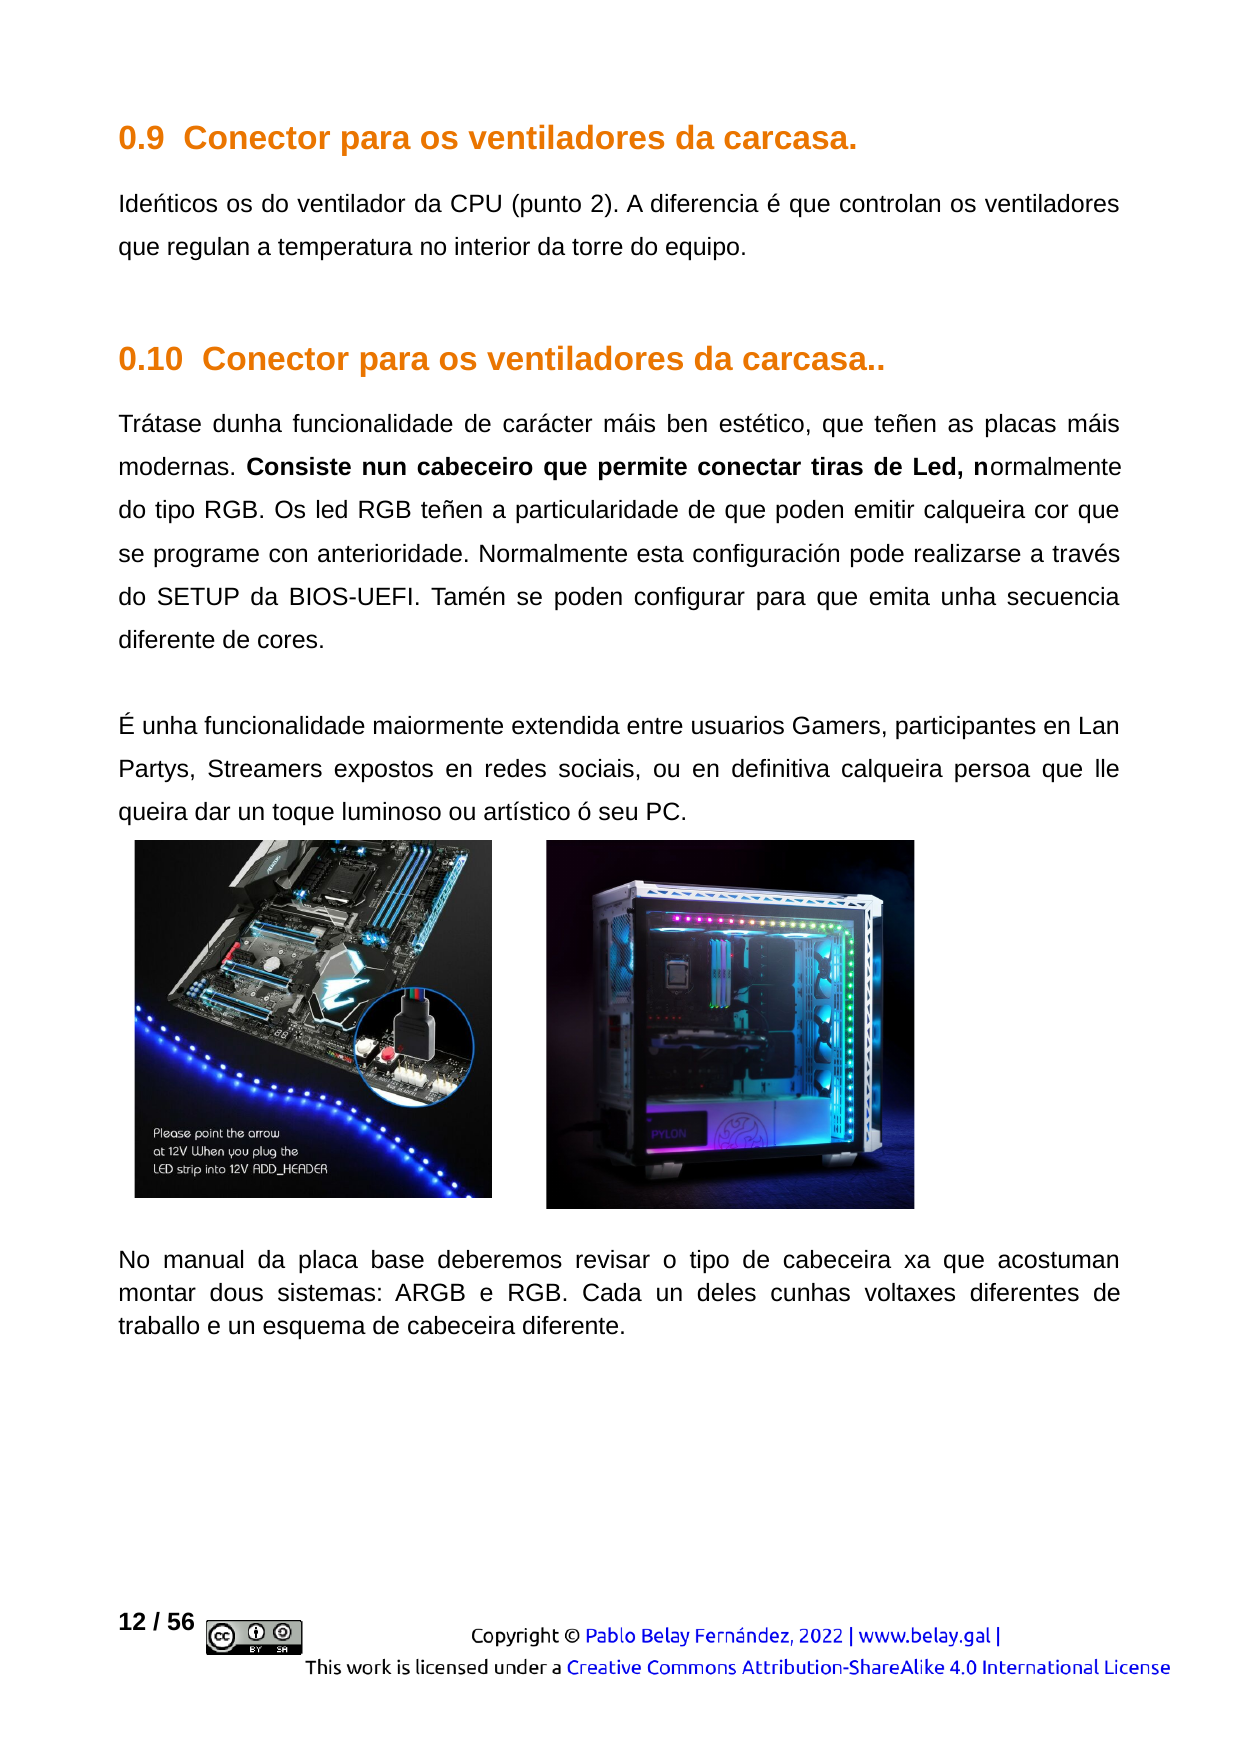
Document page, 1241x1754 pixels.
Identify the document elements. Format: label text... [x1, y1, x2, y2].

text Trátase dunha funcionalidade de carácter máis ben estético, que teñen as placas máis modernas. Consiste nun cabeceiro que permite conectar tiras de Led, normalmente do tipo RGB. Os led RGB teñen a particularidade de que poden emitir calqueira cor que se programe con anterioridade. Normalmente esta configuración pode realizarse a través do SETUP da BIOS-UEFI. Tamén se poden configurar para que emita unha secuencia diferente de cores. [118, 409, 1122, 653]
picture [200, 1604, 1205, 1690]
picture [134, 840, 492, 1198]
text Ideńticos os do ventilador da CPU (punto 2). A diferencia é que controlan os ventiladores que regulan a temperatura no interior da torre do equipo. [118, 188, 1122, 260]
text No manual da placa base deberemos revisar o tipo de cabeceira xa que acostuman montar dous sistemas: ARGB e RGB. Cada un deles cunhas voltaxes diferentes de traballo e un esquema de cabeceira diferente. [118, 1245, 1122, 1340]
subtitle 0.10 Conector para os ventiladores da carcasa.. [118, 339, 1122, 377]
subtitle 0.9 Conector para os ventiladores da carcasa. [118, 118, 1122, 157]
picture [546, 840, 915, 1209]
text É unha funcionalidade maiormente extendida entre usuarios Gamers, participantes en Lan Partys, Streamers expostos en redes sociais, ou en definitiva calqueira persoa que lle queira dar un toque luminoso ou artístico ó seu PC. [118, 711, 1122, 826]
